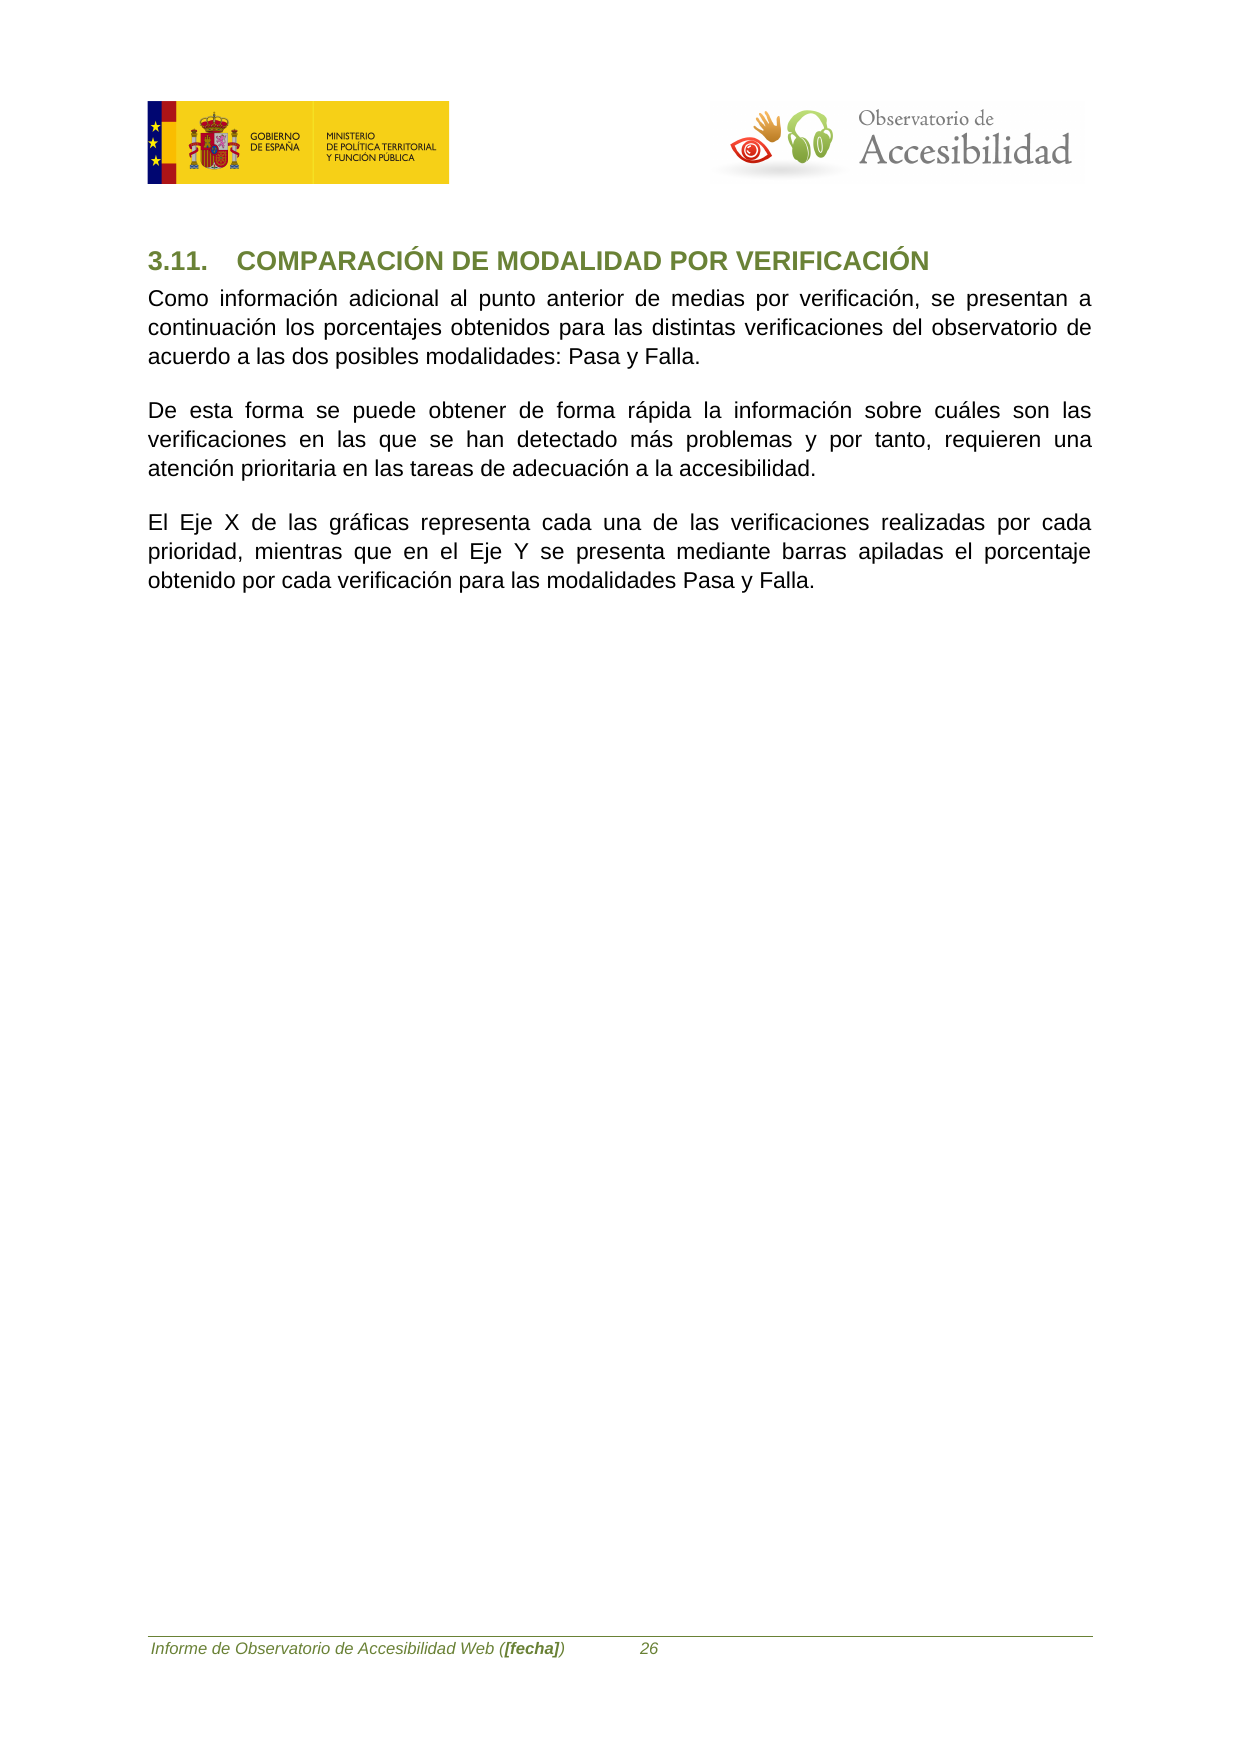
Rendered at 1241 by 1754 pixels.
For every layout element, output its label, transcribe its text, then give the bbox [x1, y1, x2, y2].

text El Eje X de las gráficas representa cada una de las verificaciones realizadas por cada prioridad, mientras que en el Eje Y se presenta mediante barras apiladas el porcentaje obtenido por cada verificación para las modalidades Pasa y Falla. [148, 509, 1092, 593]
picture [710, 101, 1086, 184]
text De esta forma se puede obtener de forma rápida la información sobre cuáles son las verificaciones en las que se han detectado más problemas y por tanto, requieren una atención prioritaria en las tareas de adecuación a la accesibilidad. [148, 397, 1092, 481]
text Como información adicional al punto anterior de medias por verificación, se presentan a continuación los porcentajes obtenidos para las distintas verificaciones del observatorio de acuerdo a las dos posibles modalidades: Pasa y Falla. [148, 285, 1092, 369]
subtitle Comparación de Modalidad por Verificación [148, 245, 1092, 276]
picture [147, 101, 450, 184]
